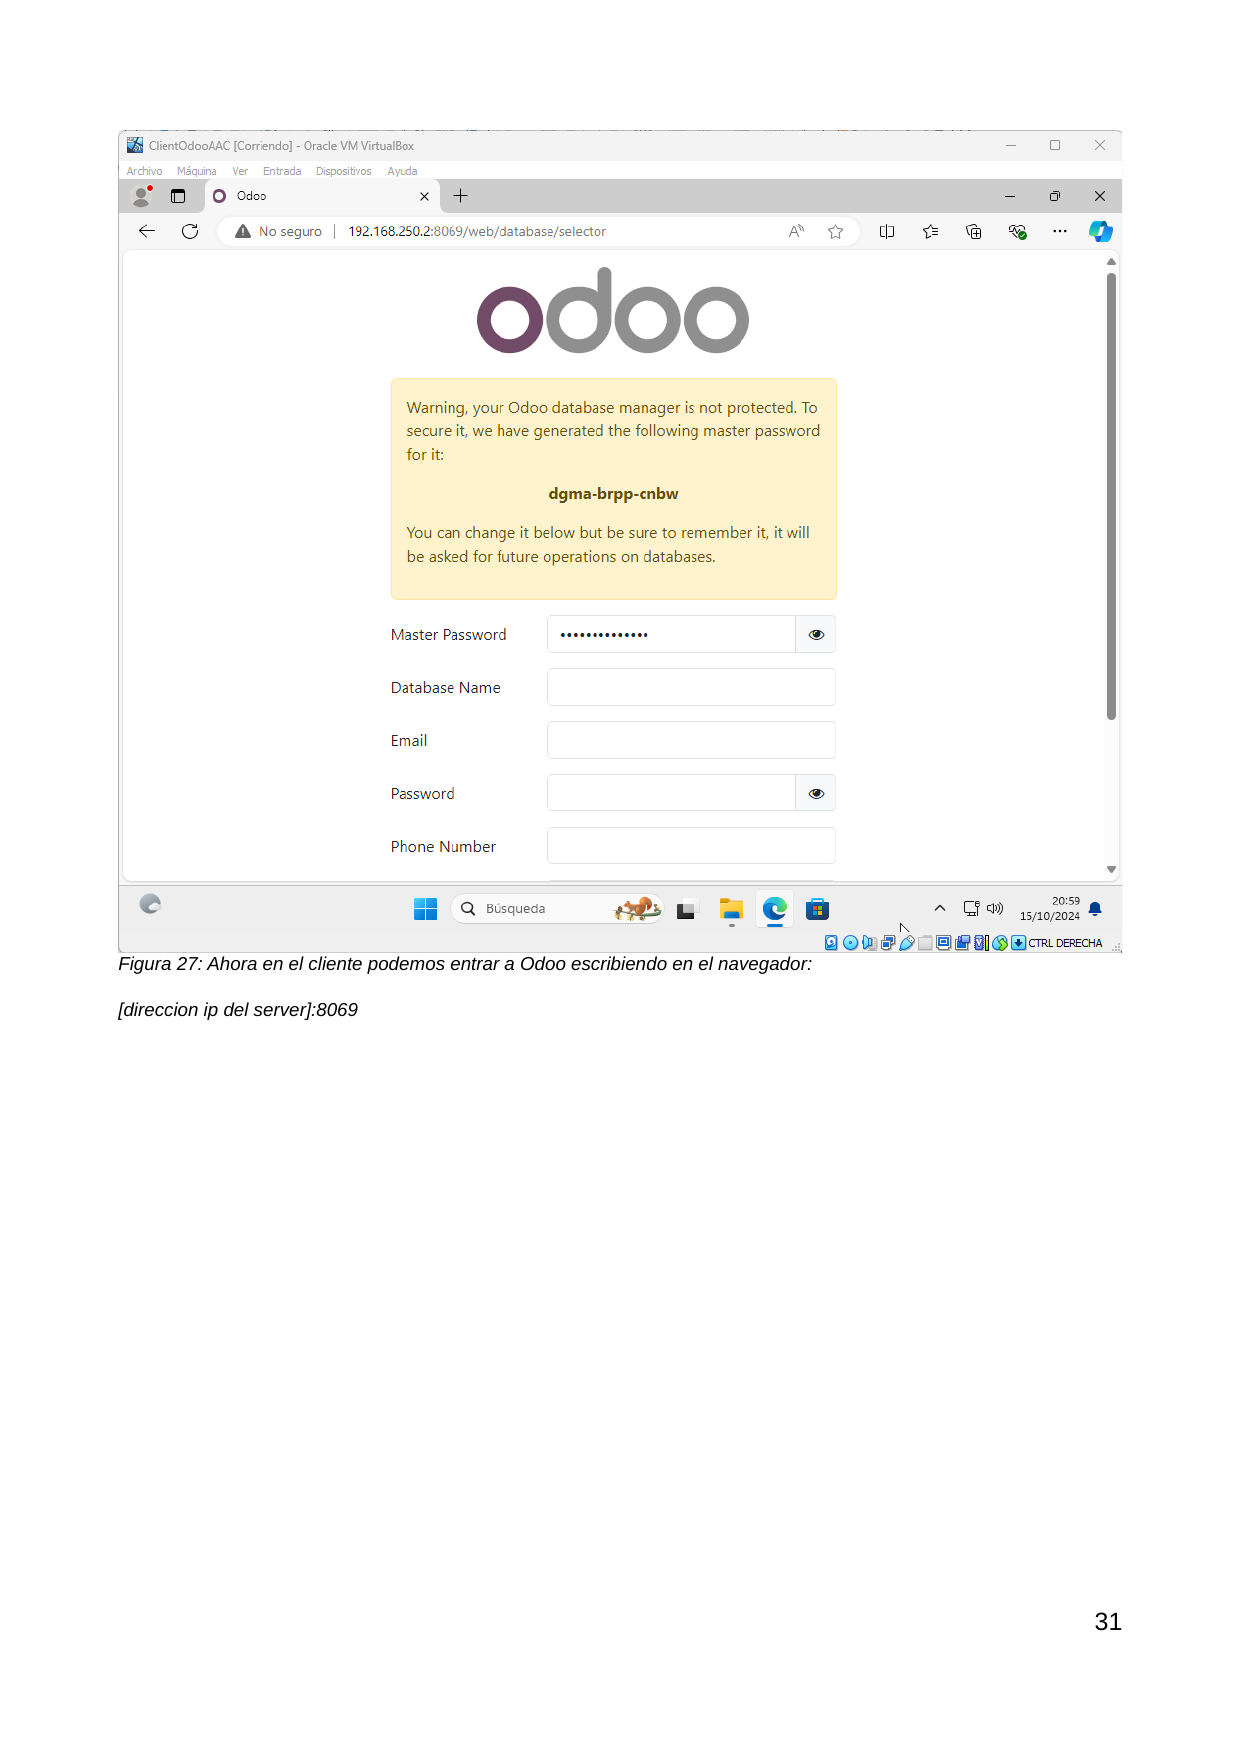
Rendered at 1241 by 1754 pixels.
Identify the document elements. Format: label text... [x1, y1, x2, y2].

picture [118, 130, 1123, 953]
text Figura 27: Ahora en el cliente podemos entrar a Odoo escribiendo en el navegador: [118, 953, 1122, 974]
text [direccion ip del server]:8069 [118, 999, 1122, 1021]
